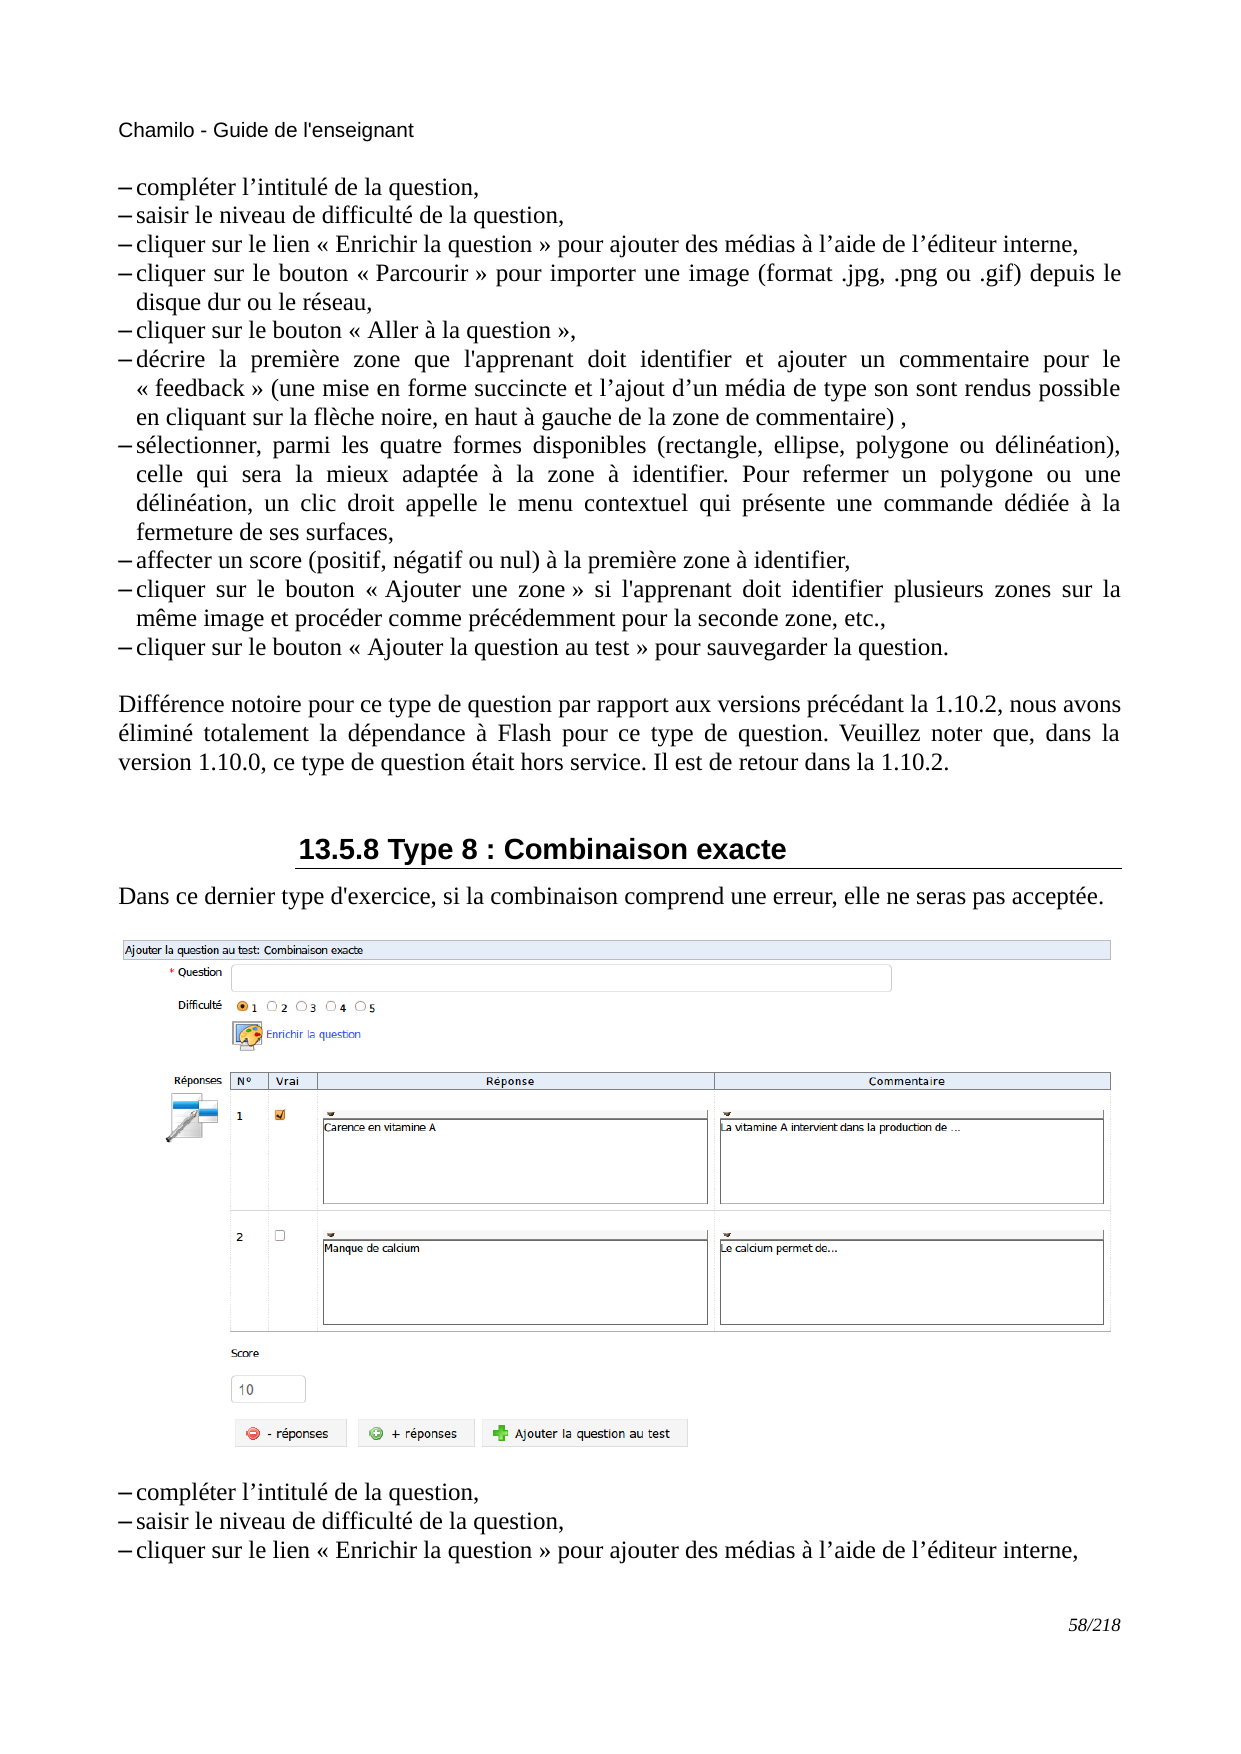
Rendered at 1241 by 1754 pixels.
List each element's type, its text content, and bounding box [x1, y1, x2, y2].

list affecter un score (positif, négatif ou nul) à la première zone à identifier, [118, 545, 1122, 574]
list cliquer sur le bouton « Ajouter la question au test » pour sauvegarder la question. [118, 632, 1122, 660]
list cliquer sur le bouton « Aller à la question », [118, 315, 1122, 344]
list compléter l’intitulé de la question, [118, 172, 1122, 200]
list saisir le niveau de difficulté de la question, [118, 200, 1122, 229]
picture [118, 938, 1122, 1449]
text Dans ce dernier type d'exercice, si la combinaison comprend une erreur, elle ne seras pas acceptée. [118, 881, 1122, 910]
list décrire la première zone que l'apprenant doit identifier et ajouter un commentaire pour le « feedback » (une mise en forme succincte et l’ajout d’un média de type son sont rendus possible en cliquant sur la flèche noire, en haut à gauche de la zone de commentaire) , [118, 344, 1122, 430]
list cliquer sur le lien « Enrichir la question » pour ajouter des médias à l’aide de l’éditeur interne, [118, 229, 1122, 258]
subtitle Type 8 : Combinaison exacte [295, 829, 1122, 868]
list compléter l’intitulé de la question, [118, 1477, 1122, 1506]
list sélectionner, parmi les quatre formes disponibles (rectangle, ellipse, polygone ou délinéation), celle qui sera la mieux adaptée à la zone à identifier. Pour refermer un polygone ou une délinéation, un clic droit appelle le menu contextuel qui présente une commande dédiée à la fermeture de ses surfaces, [118, 430, 1122, 545]
list cliquer sur le lien « Enrichir la question » pour ajouter des médias à l’aide de l’éditeur interne, [118, 1535, 1122, 1564]
list cliquer sur le bouton « Ajouter une zone » si l'apprenant doit identifier plusieurs zones sur la même image et procéder comme précédemment pour la seconde zone, etc., [118, 574, 1122, 632]
list cliquer sur le bouton « Parcourir » pour importer une image (format .jpg, .png ou .gif) depuis le disque dur ou le réseau, [118, 258, 1122, 315]
text Différence notoire pour ce type de question par rapport aux versions précédant la 1.10.2, nous avons éliminé totalement la dépendance à Flash pour ce type de question. Veuillez noter que, dans la version 1.10.0, ce type de question était hors service. Il est de retour dans la 1.10.2. [118, 689, 1122, 775]
list saisir le niveau de difficulté de la question, [118, 1506, 1122, 1535]
